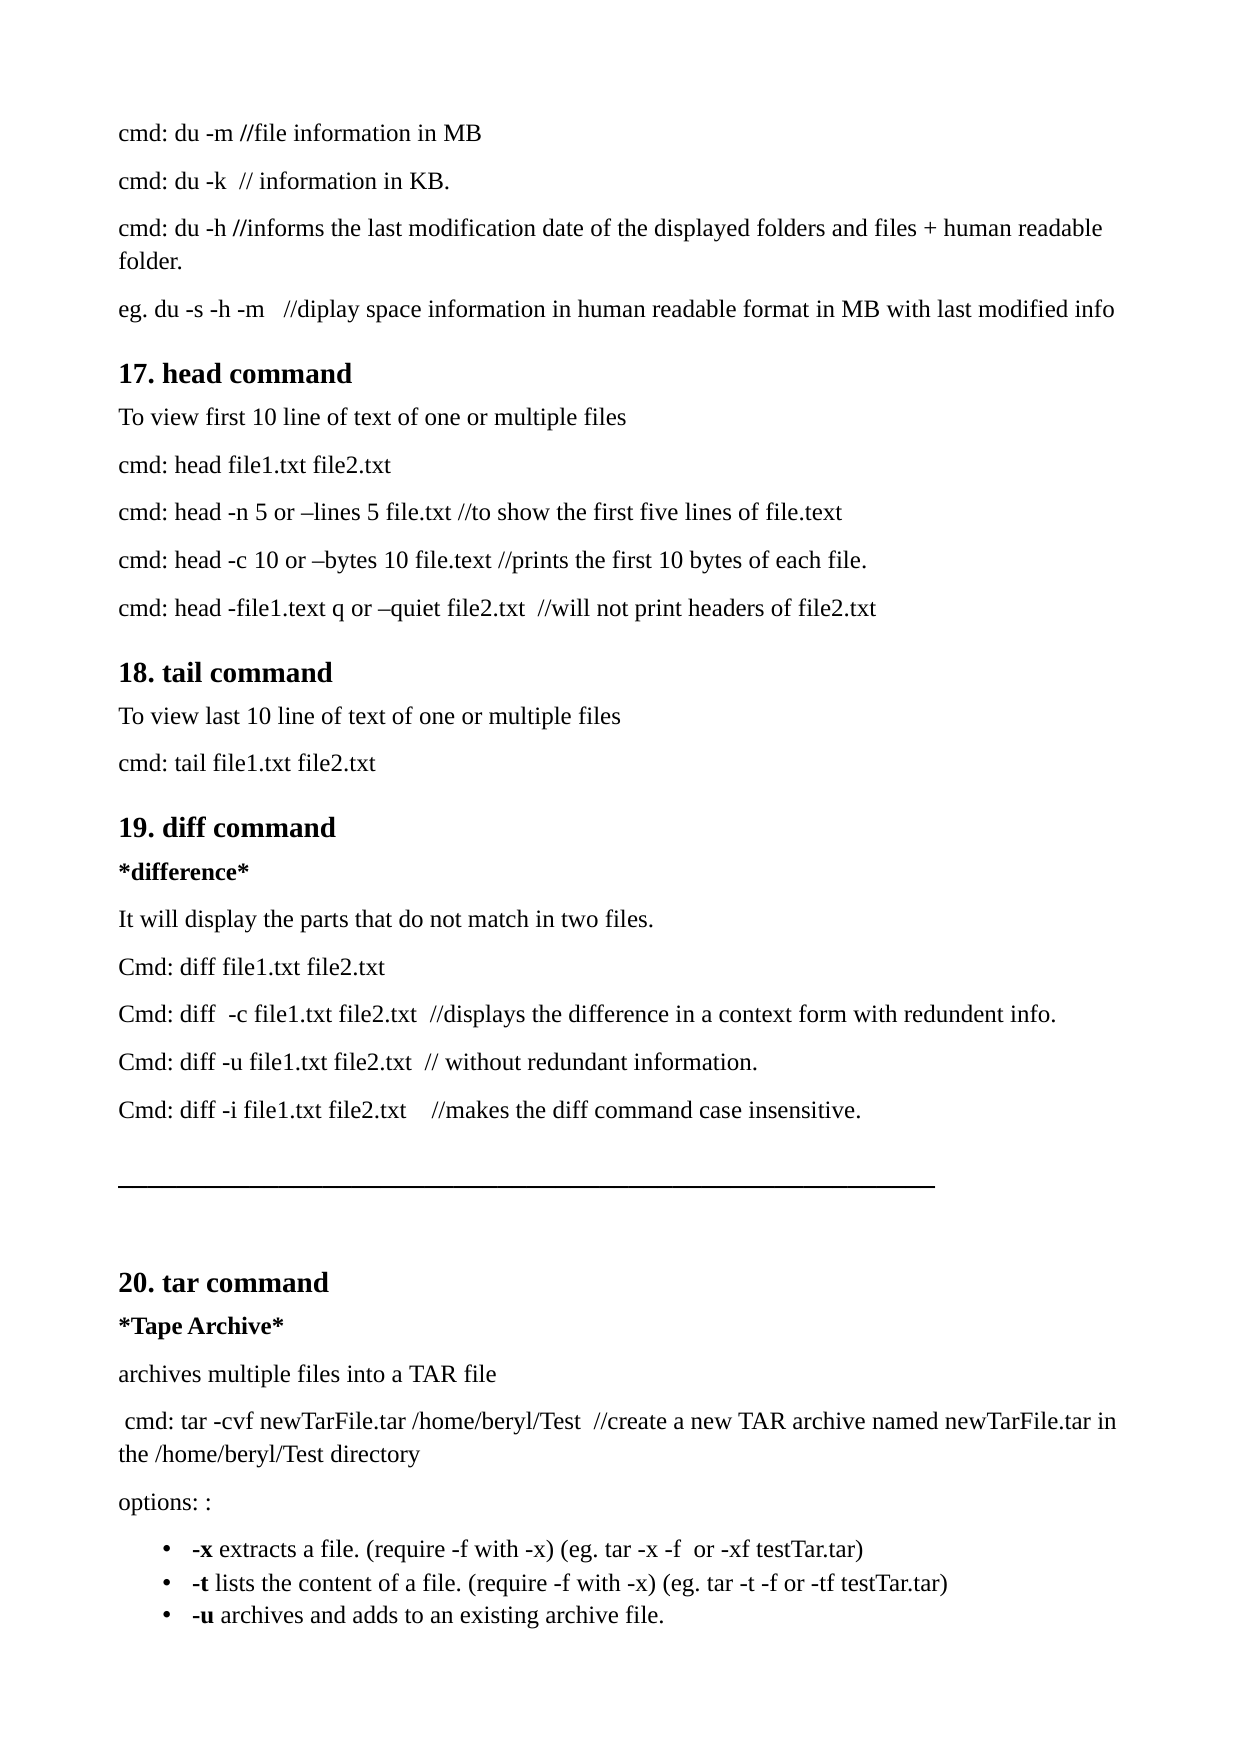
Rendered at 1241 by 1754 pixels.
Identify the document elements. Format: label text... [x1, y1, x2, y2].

text *difference* [118, 857, 1122, 885]
text Cmd: diff -u file1.txt file2.txt // without redundant information. [118, 1047, 1122, 1076]
list -t lists the content of a file. (require -f with -x) (eg. tar -t -f or -tf testTar.tar) [162, 1568, 1122, 1596]
text cmd: head -n 5 or –lines 5 file.txt //to show the first five lines of file.text [118, 497, 1122, 526]
text To view first 10 line of text of one or multiple files [118, 402, 1122, 431]
text Cmd: diff file1.txt file2.txt [118, 952, 1122, 981]
text Cmd: diff -i file1.txt file2.txt //makes the diff command case insensitive. [118, 1095, 1122, 1123]
text eg. du -s -h -m //diplay space information in human readable format in MB with last modified info [118, 294, 1122, 323]
text It will display the parts that do not match in two files. [118, 904, 1122, 933]
subtitle 18. tail command [118, 655, 1122, 688]
subtitle 17. head command [118, 356, 1122, 390]
text To view last 10 line of text of one or multiple files [118, 701, 1122, 729]
text cmd: head -c 10 or –bytes 10 file.text //prints the first 10 bytes of each file. [118, 545, 1122, 574]
text cmd: du -k // information in KB. [118, 166, 1122, 194]
list -u archives and adds to an existing archive file. [162, 1601, 1122, 1629]
text cmd: head file1.txt file2.txt [118, 450, 1122, 478]
text cmd: tail file1.txt file2.txt [118, 748, 1122, 777]
text *Tape Archive* [118, 1311, 1122, 1340]
subtitle 20. tar command [118, 1265, 1122, 1299]
subtitle 19. diff command [118, 811, 1122, 844]
text cmd: du -m //file information in MB [118, 118, 1122, 147]
text cmd: head -file1.text q or –quiet file2.txt //will not print headers of file2.txt [118, 593, 1122, 621]
text cmd: tar -cvf newTarFile.tar /home/beryl/Test //create a new TAR archive named newTarFile.tar in the /home/beryl/Test directory [118, 1406, 1122, 1468]
text cmd: du -h //informs the last modification date of the displayed folders and files + human readable folder. [118, 213, 1122, 275]
text Cmd: diff -c file1.txt file2.txt //displays the difference in a context form with redundent info. [118, 999, 1122, 1028]
subtitle ________________________________________________________ [118, 1157, 1122, 1190]
text options: : [118, 1487, 1122, 1516]
text archives multiple files into a TAR file [118, 1359, 1122, 1387]
list -x extracts a file. (require -f with -x) (eg. tar -x -f or -xf testTar.tar) [162, 1534, 1122, 1563]
